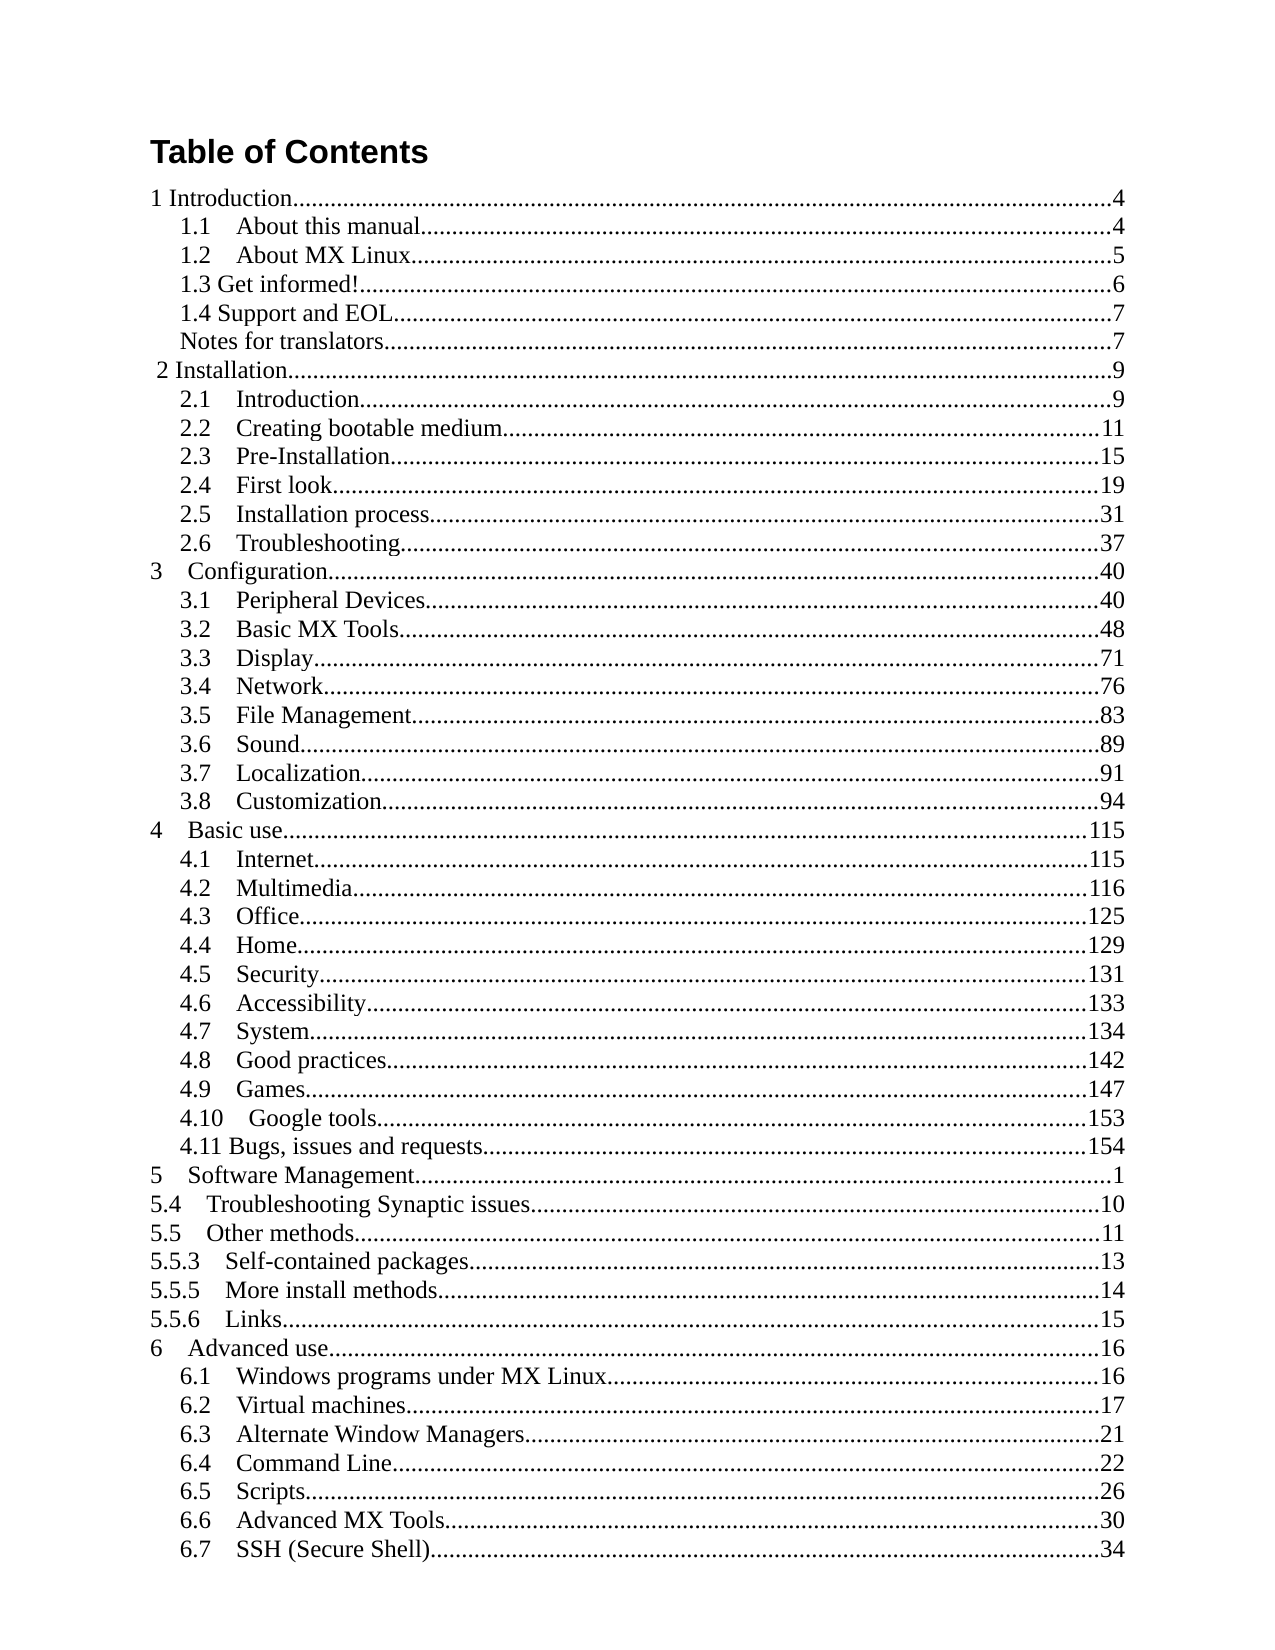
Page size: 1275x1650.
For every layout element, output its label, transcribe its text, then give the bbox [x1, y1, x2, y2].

subtitle Table of Contents [150, 132, 1125, 170]
